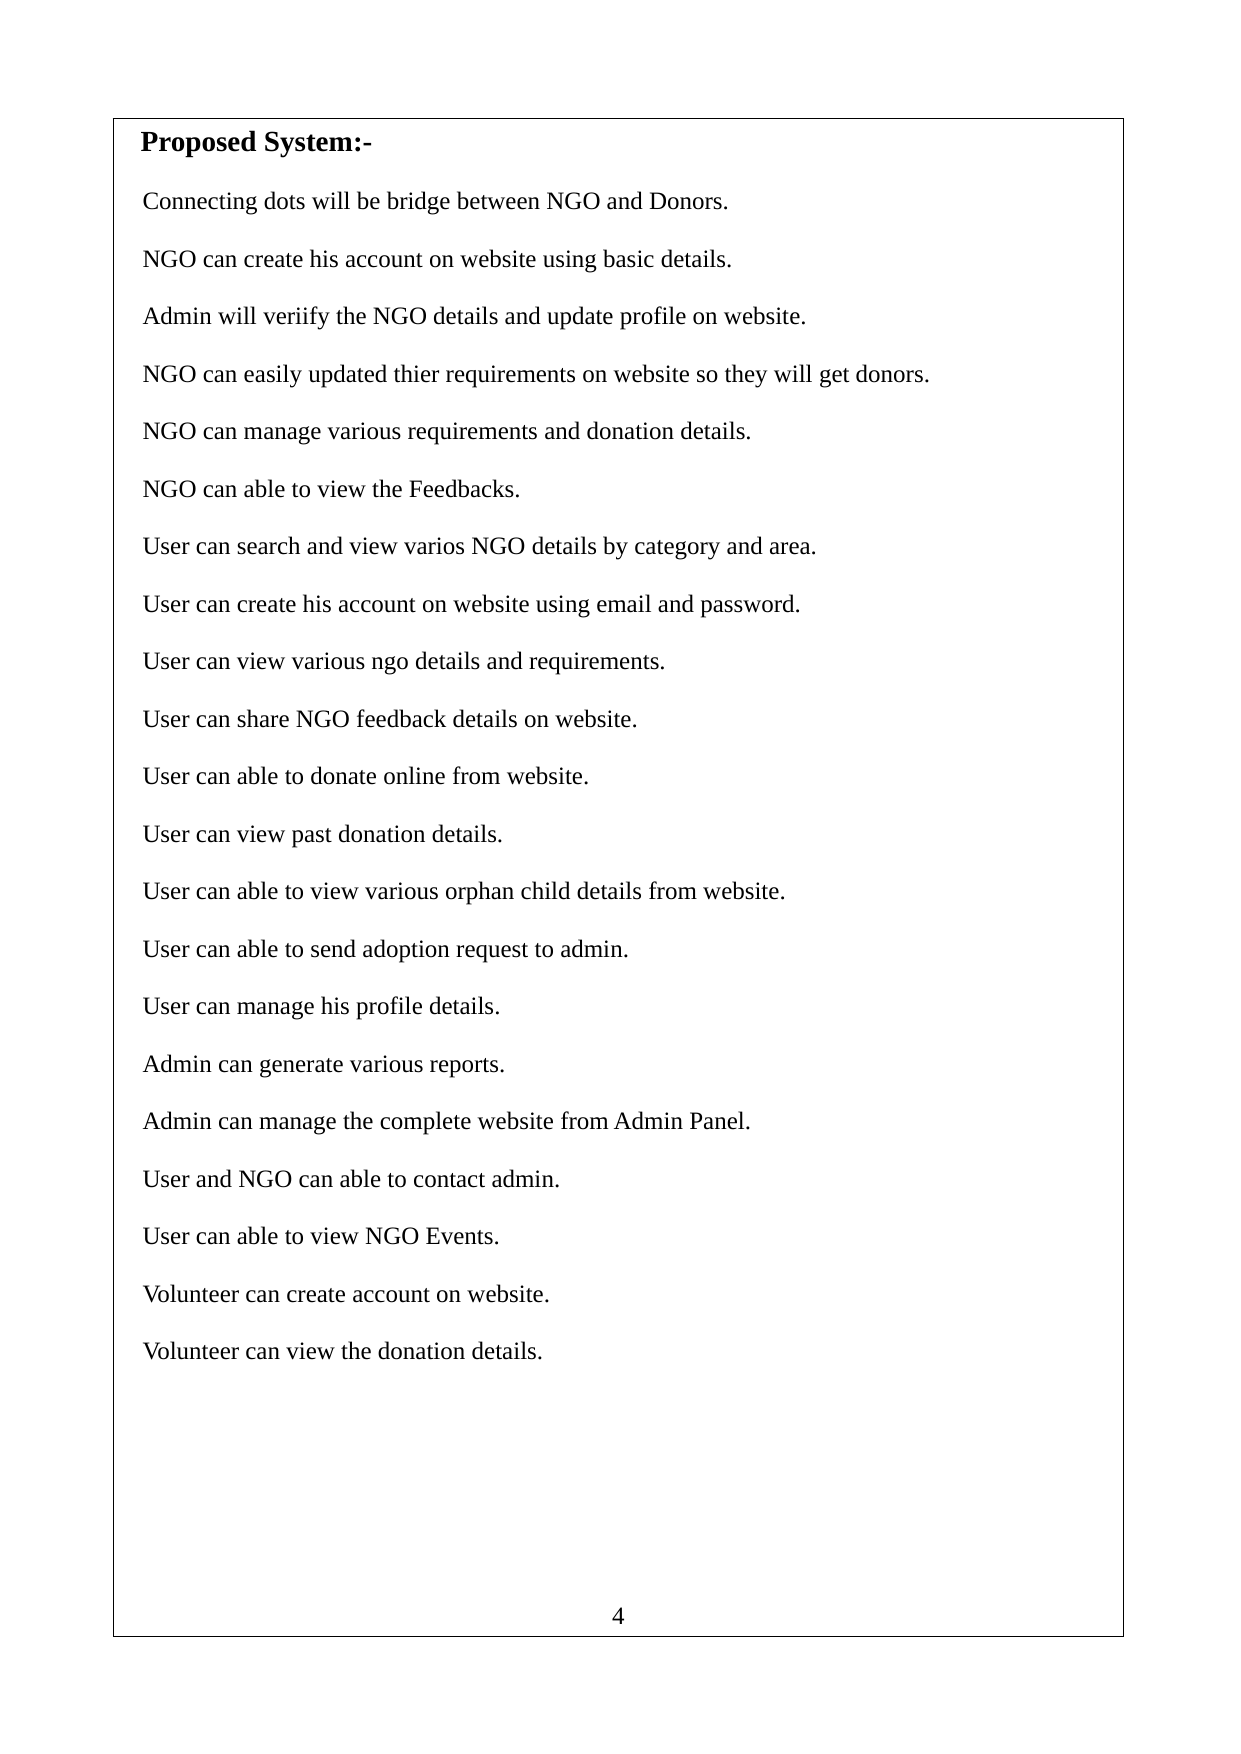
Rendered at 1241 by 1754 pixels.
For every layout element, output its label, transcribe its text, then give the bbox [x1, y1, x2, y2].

text Admin can manage the complete website from Admin Panel. [142, 1106, 1094, 1135]
text Admin can generate various reports. [142, 1049, 1094, 1078]
text User can view various ngo details and requirements. [142, 646, 1094, 675]
text Volunteer can create account on website. [142, 1279, 1094, 1308]
text Admin will veriify the NGO details and update profile on website. [142, 301, 1094, 330]
text Volunteer can view the donation details. [142, 1336, 1094, 1365]
text User can able to view various orphan child details from website. [142, 876, 1094, 905]
text User can view past donation details. [142, 819, 1094, 848]
text User can able to send adoption request to admin. [142, 934, 1094, 963]
text NGO can create his account on website using basic details. [142, 244, 1094, 273]
text Proposed System:- [118, 124, 1094, 158]
text NGO can manage various requirements and donation details. [142, 416, 1094, 445]
text NGO can easily updated thier requirements on website so they will get donors. [142, 359, 1094, 388]
text User can able to view NGO Events. [142, 1221, 1094, 1250]
text User can able to donate online from website. [142, 761, 1094, 790]
text User and NGO can able to contact admin. [142, 1164, 1094, 1193]
text NGO can able to view the Feedbacks. [142, 474, 1094, 503]
text User can share NGO feedback details on website. [142, 704, 1094, 733]
text User can create his account on website using email and password. [142, 589, 1094, 618]
text User can search and view varios NGO details by category and area. [142, 531, 1094, 560]
text User can manage his profile details. [142, 991, 1094, 1020]
text Connecting dots will be bridge between NGO and Donors. [142, 186, 1094, 215]
